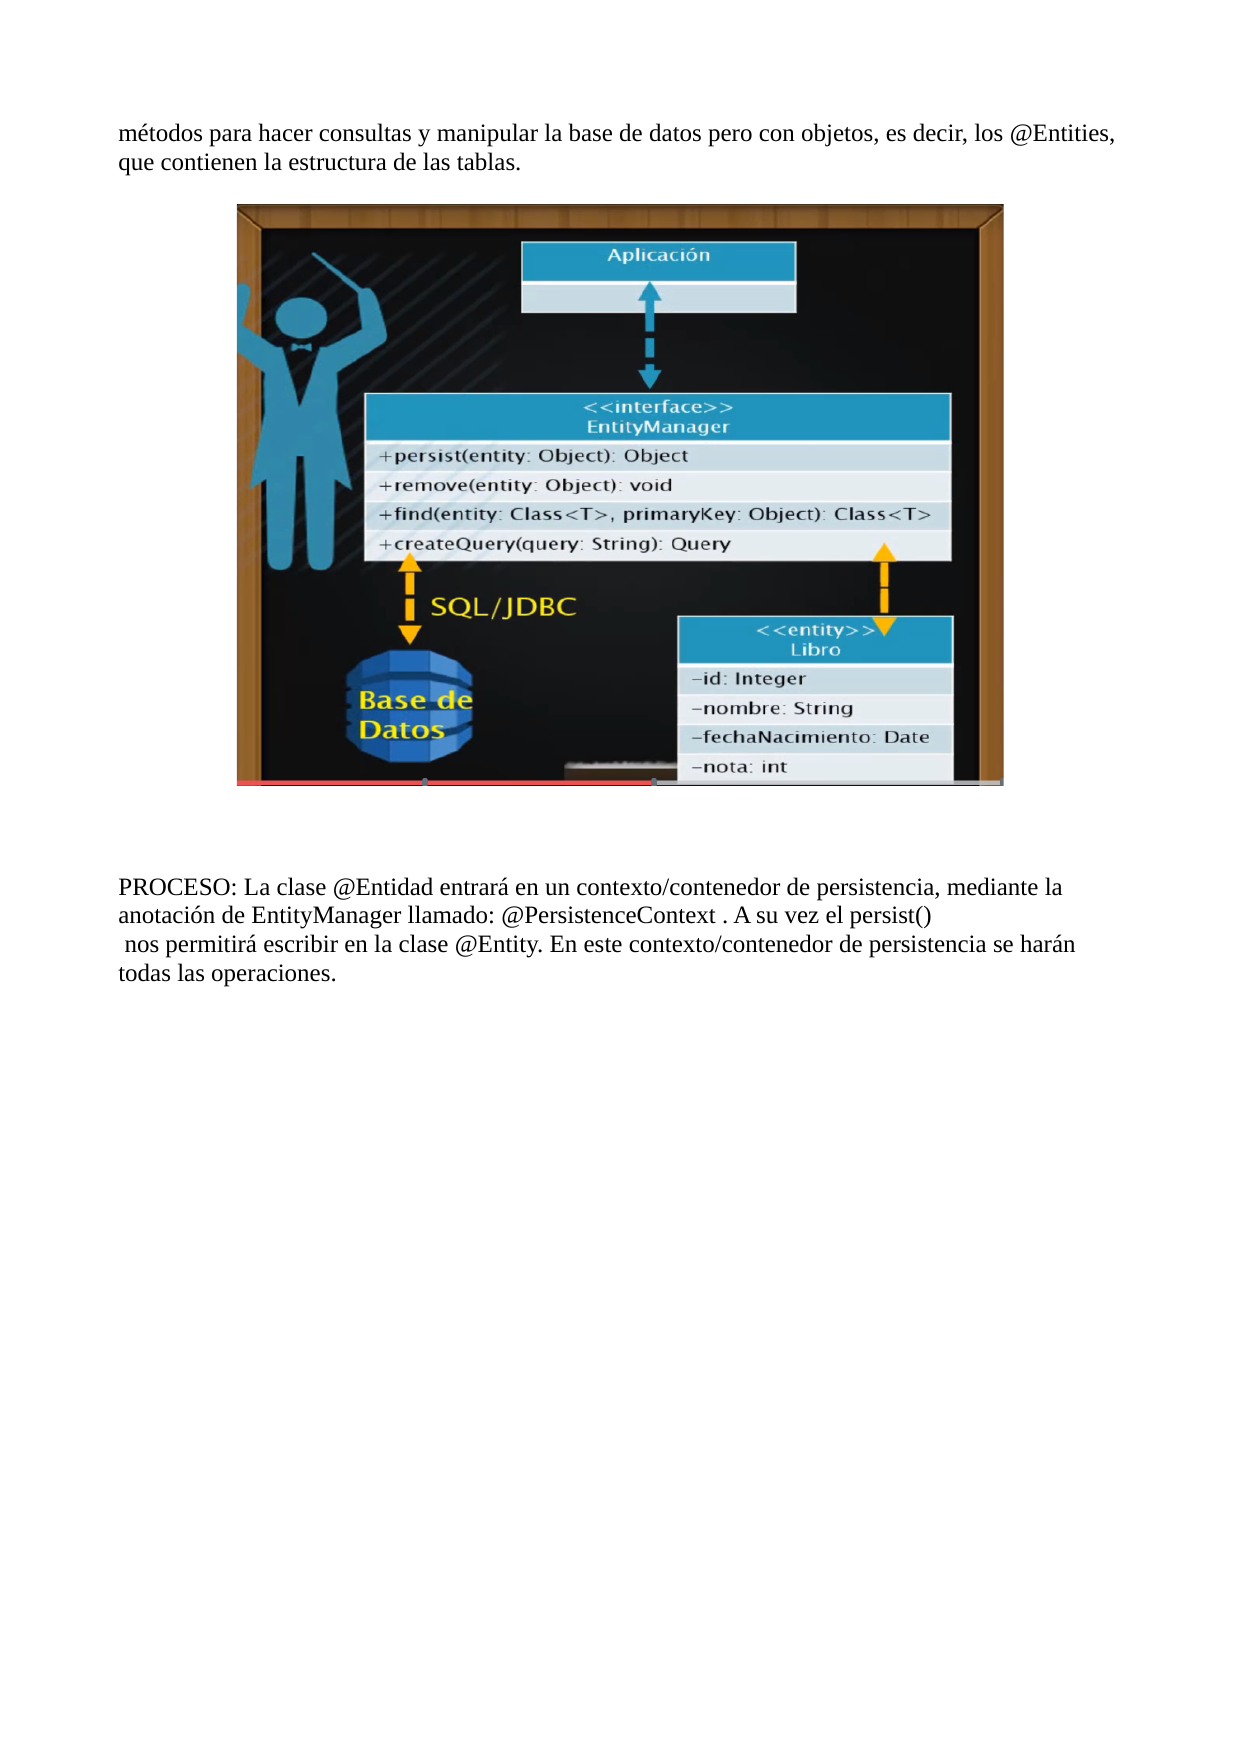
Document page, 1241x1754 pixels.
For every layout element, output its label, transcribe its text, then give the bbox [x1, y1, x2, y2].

text métodos para hacer consultas y manipular la base de datos pero con objetos, es decir, los @Entities, que contienen la estructura de las tablas. [118, 118, 1122, 176]
picture [236, 204, 1004, 786]
text PROCESO: La clase @Entidad entrará en un contexto/contenedor de persistencia, mediante la anotación de EntityManager llamado: @PersistenceContext . A su vez el persist() [118, 872, 1122, 929]
text nos permitirá escribir en la clase @Entity. En este contexto/contenedor de persistencia se harán todas las operaciones. [118, 929, 1122, 987]
